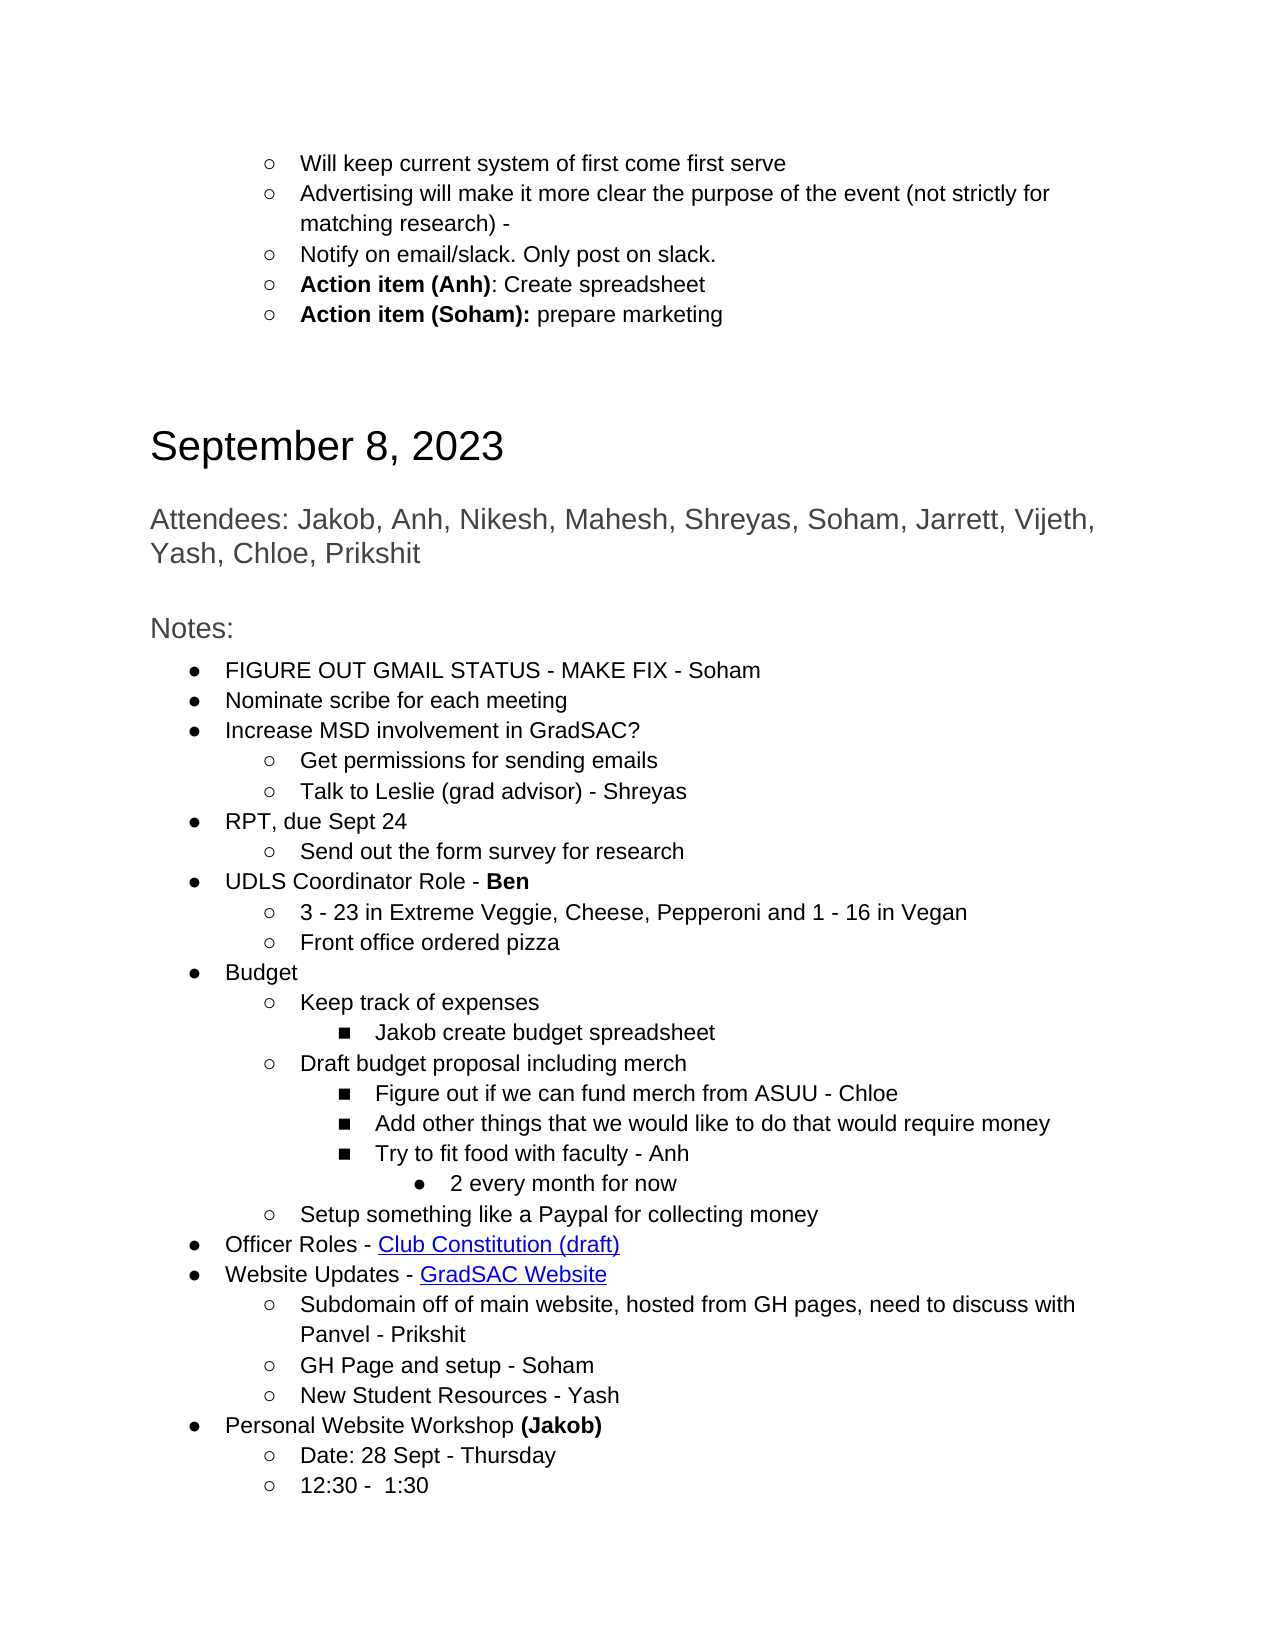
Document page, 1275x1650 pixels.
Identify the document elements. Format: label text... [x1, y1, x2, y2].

list Will keep current system of first come first serve [262, 150, 1125, 176]
list Add other things that we would like to do that would require money [337, 1110, 1125, 1136]
list RPT, due Sept 24 [187, 808, 1125, 834]
subtitle Attendees: Jakob, Anh, Nikesh, Mahesh, Shreyas, Soham, Jarrett, Vijeth, Yash, Chloe, Prikshit [150, 502, 1125, 569]
list Increase MSD involvement in GradSAC? [187, 717, 1125, 744]
list Budget [187, 959, 1125, 985]
list FIGURE OUT GMAIL STATUS - MAKE FIX - Soham [187, 657, 1125, 683]
list New Student Resources - Yash [262, 1382, 1125, 1408]
list Draft budget proposal including merch [262, 1049, 1125, 1076]
list Notify on email/slack. Only post on slack. [262, 241, 1125, 267]
list Action item (Anh): Create spreadsheet [262, 271, 1125, 297]
subtitle Notes: [150, 611, 1125, 644]
list Get permissions for sending emails [262, 747, 1125, 774]
list Action item (Soham): prepare marketing [262, 301, 1125, 327]
list Talk to Leslie (grad advisor) - Shreyas [262, 778, 1125, 804]
list 12:30 - 1:30 [262, 1472, 1125, 1499]
list Nominate scribe for each meeting [187, 687, 1125, 713]
subtitle September 8, 2023 [150, 373, 1125, 469]
list Front office ordered pizza [262, 929, 1125, 955]
list Personal Website Workshop (Jakob) [187, 1412, 1125, 1438]
list Date: 28 Sept - Thursday [262, 1442, 1125, 1469]
list UDLS Coordinator Role - Ben [187, 868, 1125, 895]
list Send out the form survey for research [262, 838, 1125, 864]
list Website Updates - GradSAC Website [187, 1261, 1125, 1287]
list Figure out if we can fund merch from ASUU - Chloe [337, 1080, 1125, 1106]
list Officer Roles - Club Constitution (draft) [187, 1231, 1125, 1257]
list Jakob create budget spreadsheet [337, 1019, 1125, 1046]
list Advertising will make it more clear the purpose of the event (not strictly for matching research) - [262, 180, 1125, 237]
list Subdomain off of main website, hosted from GH pages, need to discuss with Panvel - Prikshit [262, 1291, 1125, 1348]
list Try to fit food with faculty - Anh [337, 1140, 1125, 1167]
list Setup something like a Paypal for collecting money [262, 1201, 1125, 1227]
list Keep track of expenses [262, 989, 1125, 1016]
list 3 - 23 in Extreme Veggie, Cheese, Pepperoni and 1 - 16 in Vegan [262, 898, 1125, 925]
list GH Page and setup - Soham [262, 1352, 1125, 1378]
list 2 every month for now [412, 1170, 1125, 1197]
